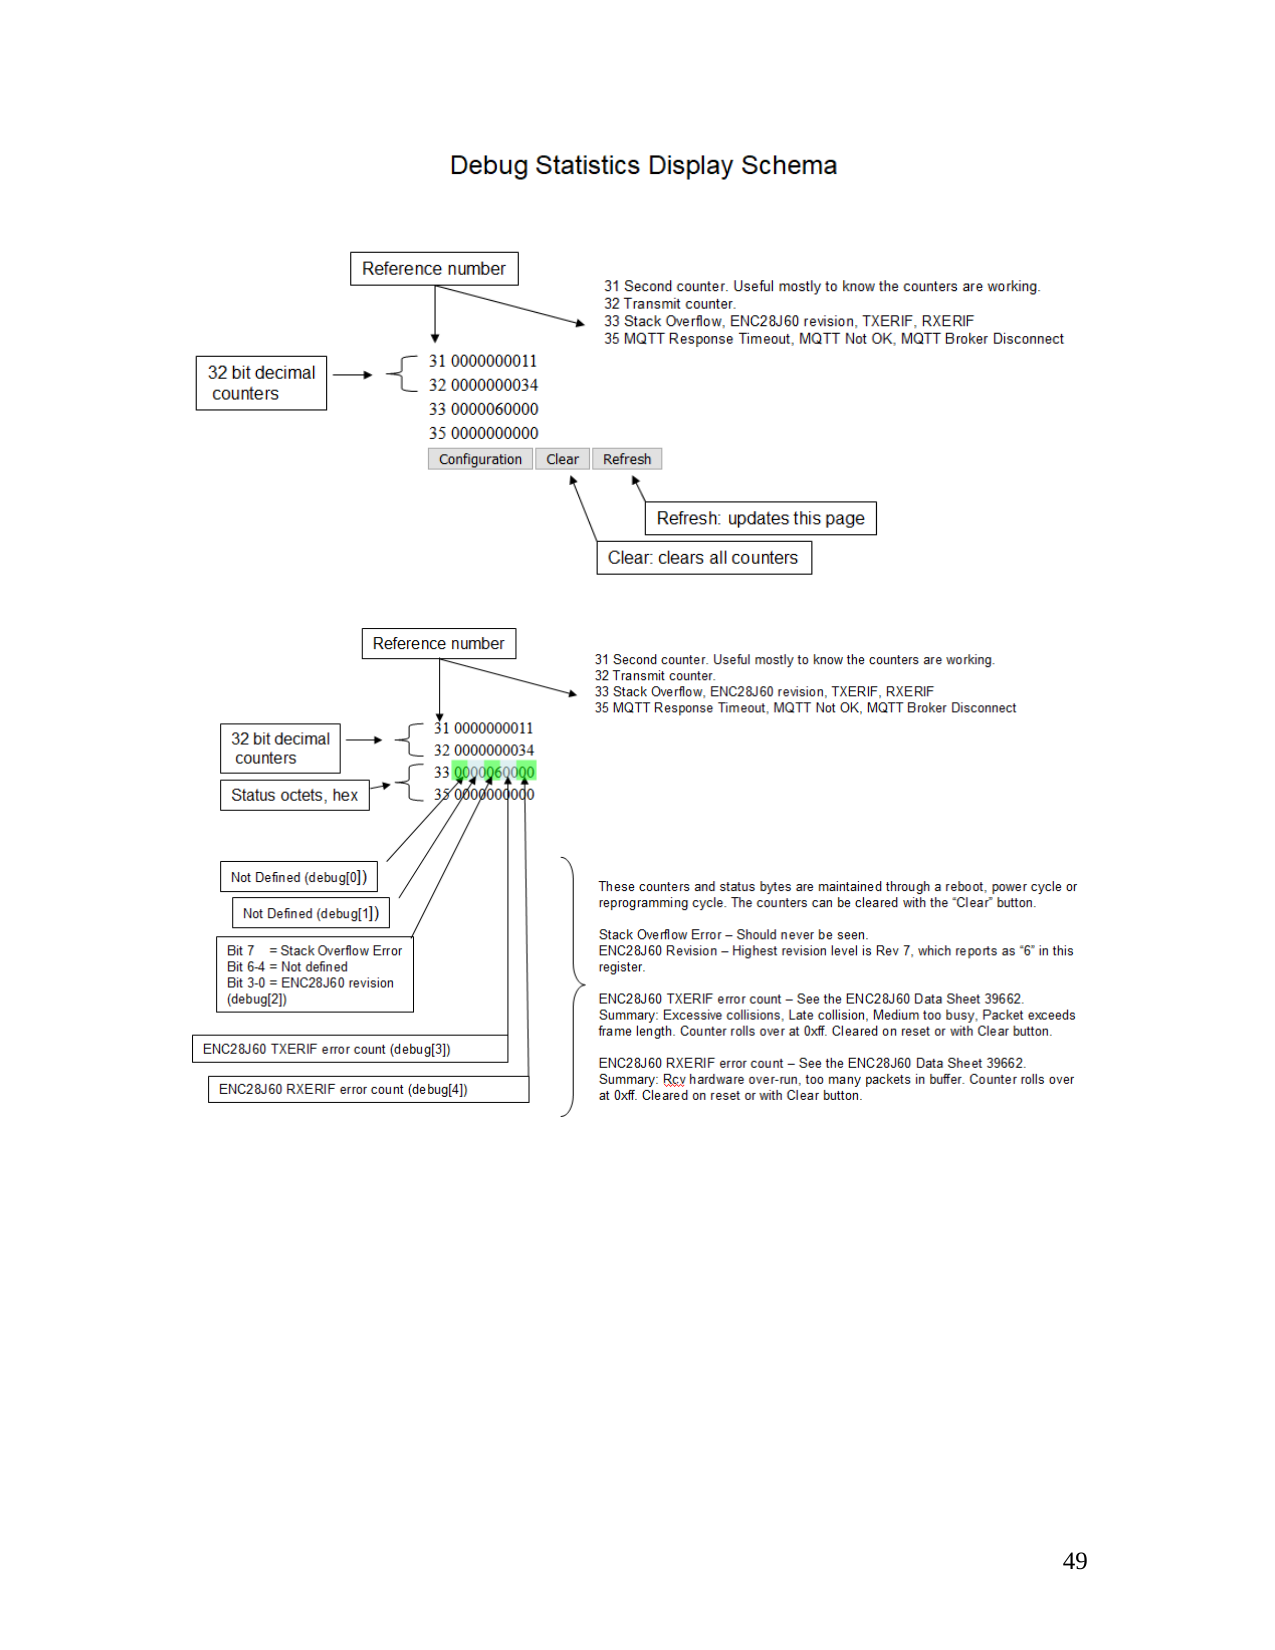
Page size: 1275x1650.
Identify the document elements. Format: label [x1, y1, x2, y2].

picture [187, 617, 1087, 1119]
picture [187, 150, 1083, 589]
